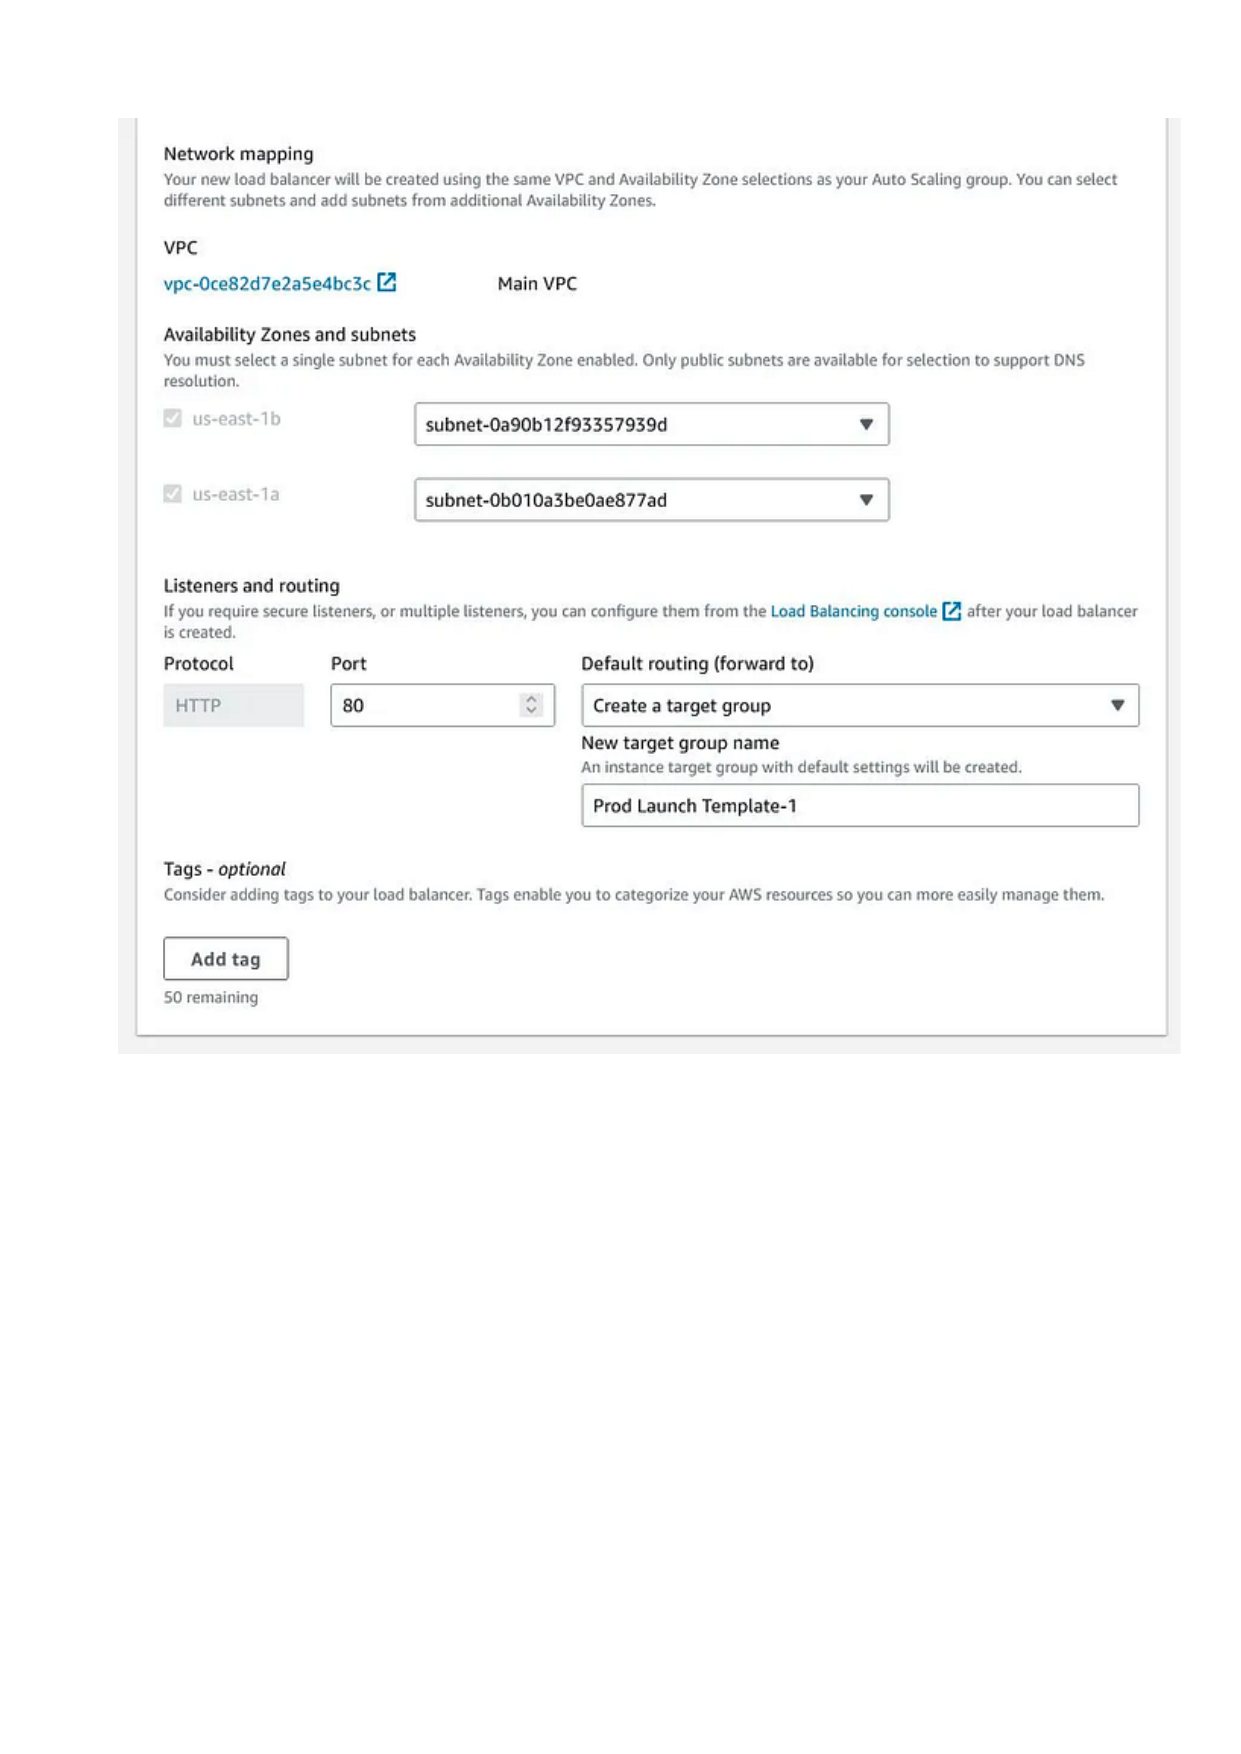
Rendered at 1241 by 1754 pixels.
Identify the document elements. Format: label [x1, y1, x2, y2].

picture [118, 118, 1181, 1054]
